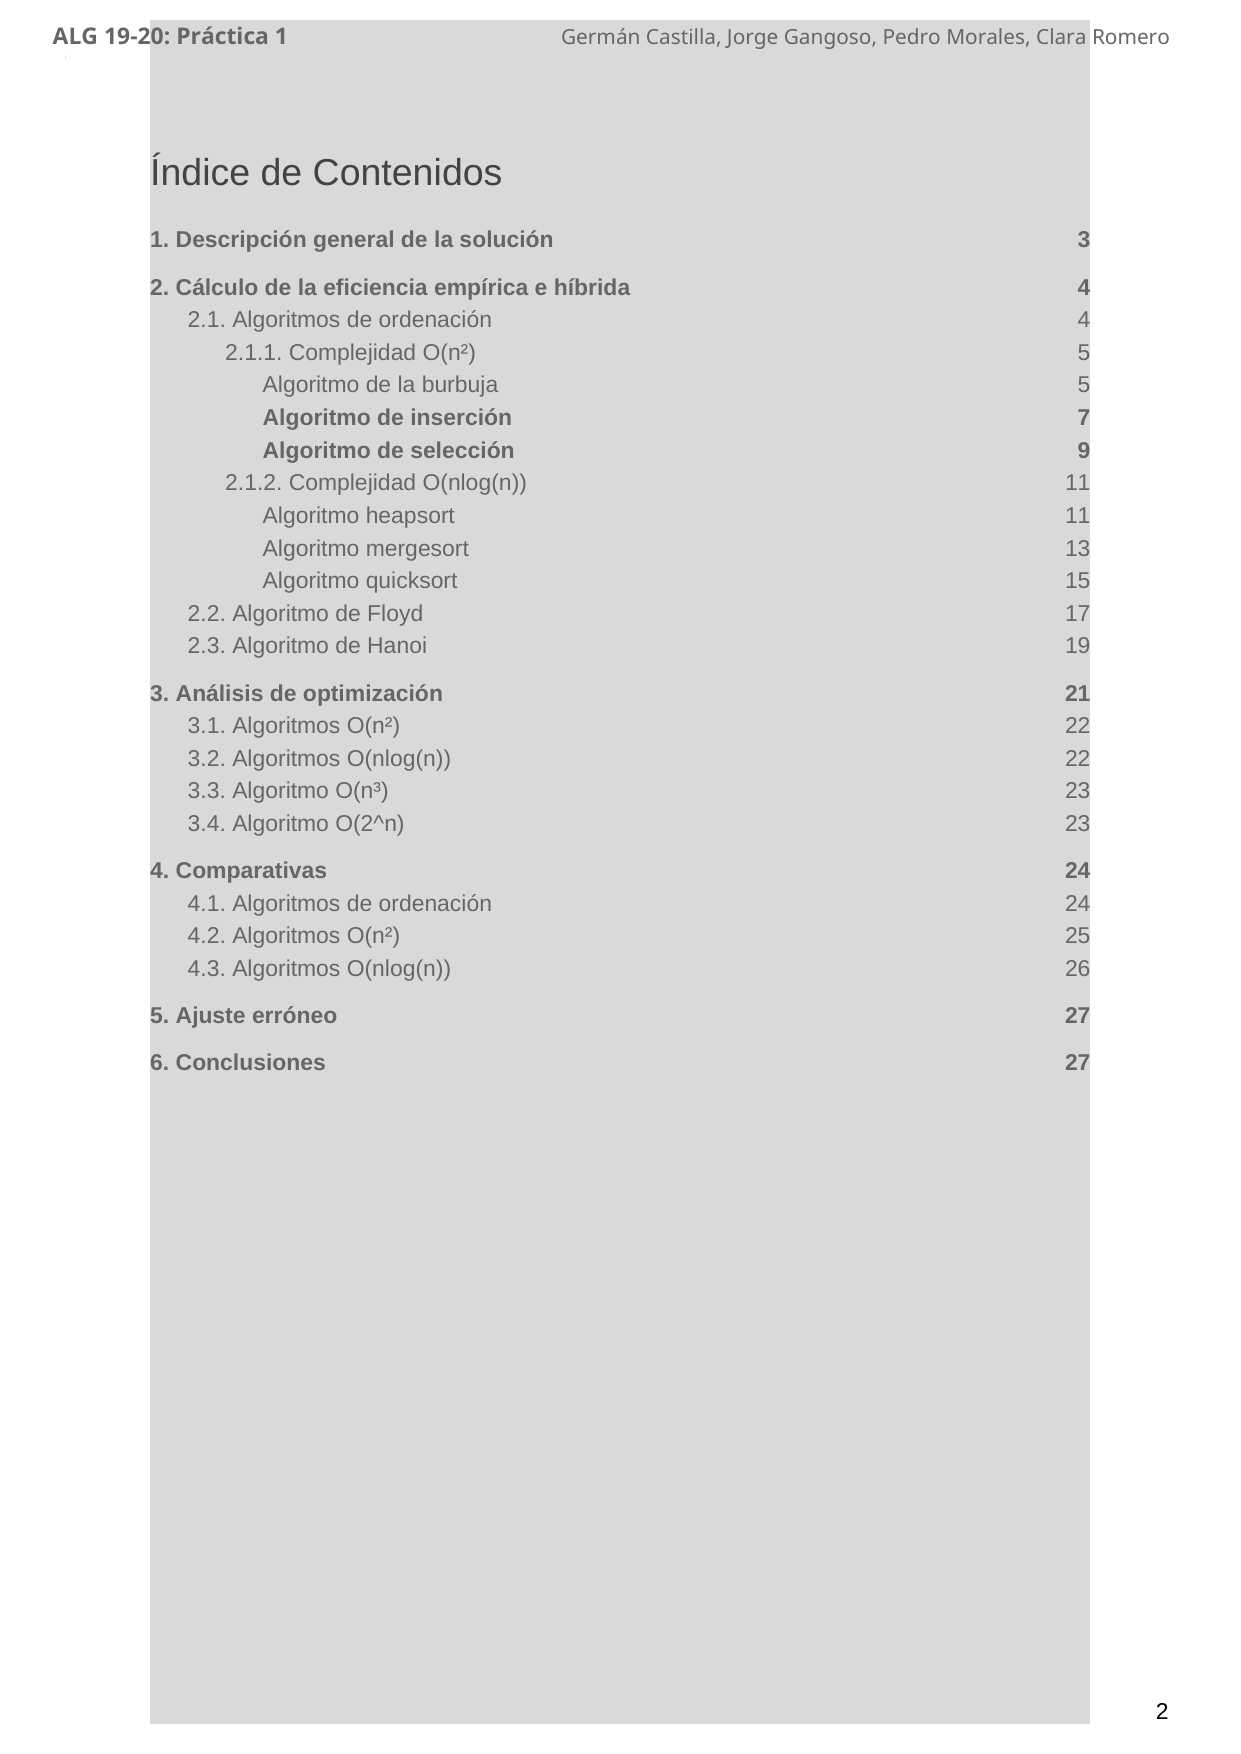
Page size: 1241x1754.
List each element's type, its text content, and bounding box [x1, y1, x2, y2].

text 3.2. Algoritmos O(nlog(n)) 22 [187, 745, 1090, 771]
text 4.1. Algoritmos de ordenación 24 [187, 890, 1090, 916]
text Algoritmo de la burbuja 5 [262, 371, 1090, 398]
text 6. Conclusiones 27 [150, 1049, 1090, 1076]
text 5. Ajuste erróneo 27 [150, 1002, 1090, 1028]
text 2. Cálculo de la eficiencia empírica e híbrida 4 [150, 274, 1090, 300]
text Algoritmo mergesort 13 [262, 534, 1090, 561]
text Algoritmo heapsort 11 [262, 502, 1090, 528]
text Algoritmo de selección 9 [262, 437, 1090, 463]
text 2.1.1. Complejidad O(n²) 5 [225, 339, 1090, 365]
subtitle Índice de Contenidos [150, 150, 1090, 193]
text 3.1. Algoritmos O(n²) 22 [187, 712, 1090, 738]
text 1. Descripción general de la solución 3 [150, 226, 1090, 253]
text 2.3. Algoritmo de Hanoi 19 [187, 632, 1090, 659]
text 4. Comparativas 24 [150, 857, 1090, 883]
text 3.4. Algoritmo O(2^n) 23 [187, 810, 1090, 836]
text Algoritmo quicksort 15 [262, 567, 1090, 593]
text 2.1. Algoritmos de ordenación 4 [187, 306, 1090, 333]
text 2.1.2. Complejidad O(nlog(n)) 11 [225, 469, 1090, 496]
text Algoritmo de inserción 7 [262, 404, 1090, 430]
text 3. Análisis de optimización 21 [150, 679, 1090, 706]
text 3.3. Algoritmo O(n³) 23 [187, 777, 1090, 804]
text 4.2. Algoritmos O(n²) 25 [187, 922, 1090, 949]
text 4.3. Algoritmos O(nlog(n)) 26 [187, 955, 1090, 981]
text 2.2. Algoritmo de Floyd 17 [187, 600, 1090, 626]
